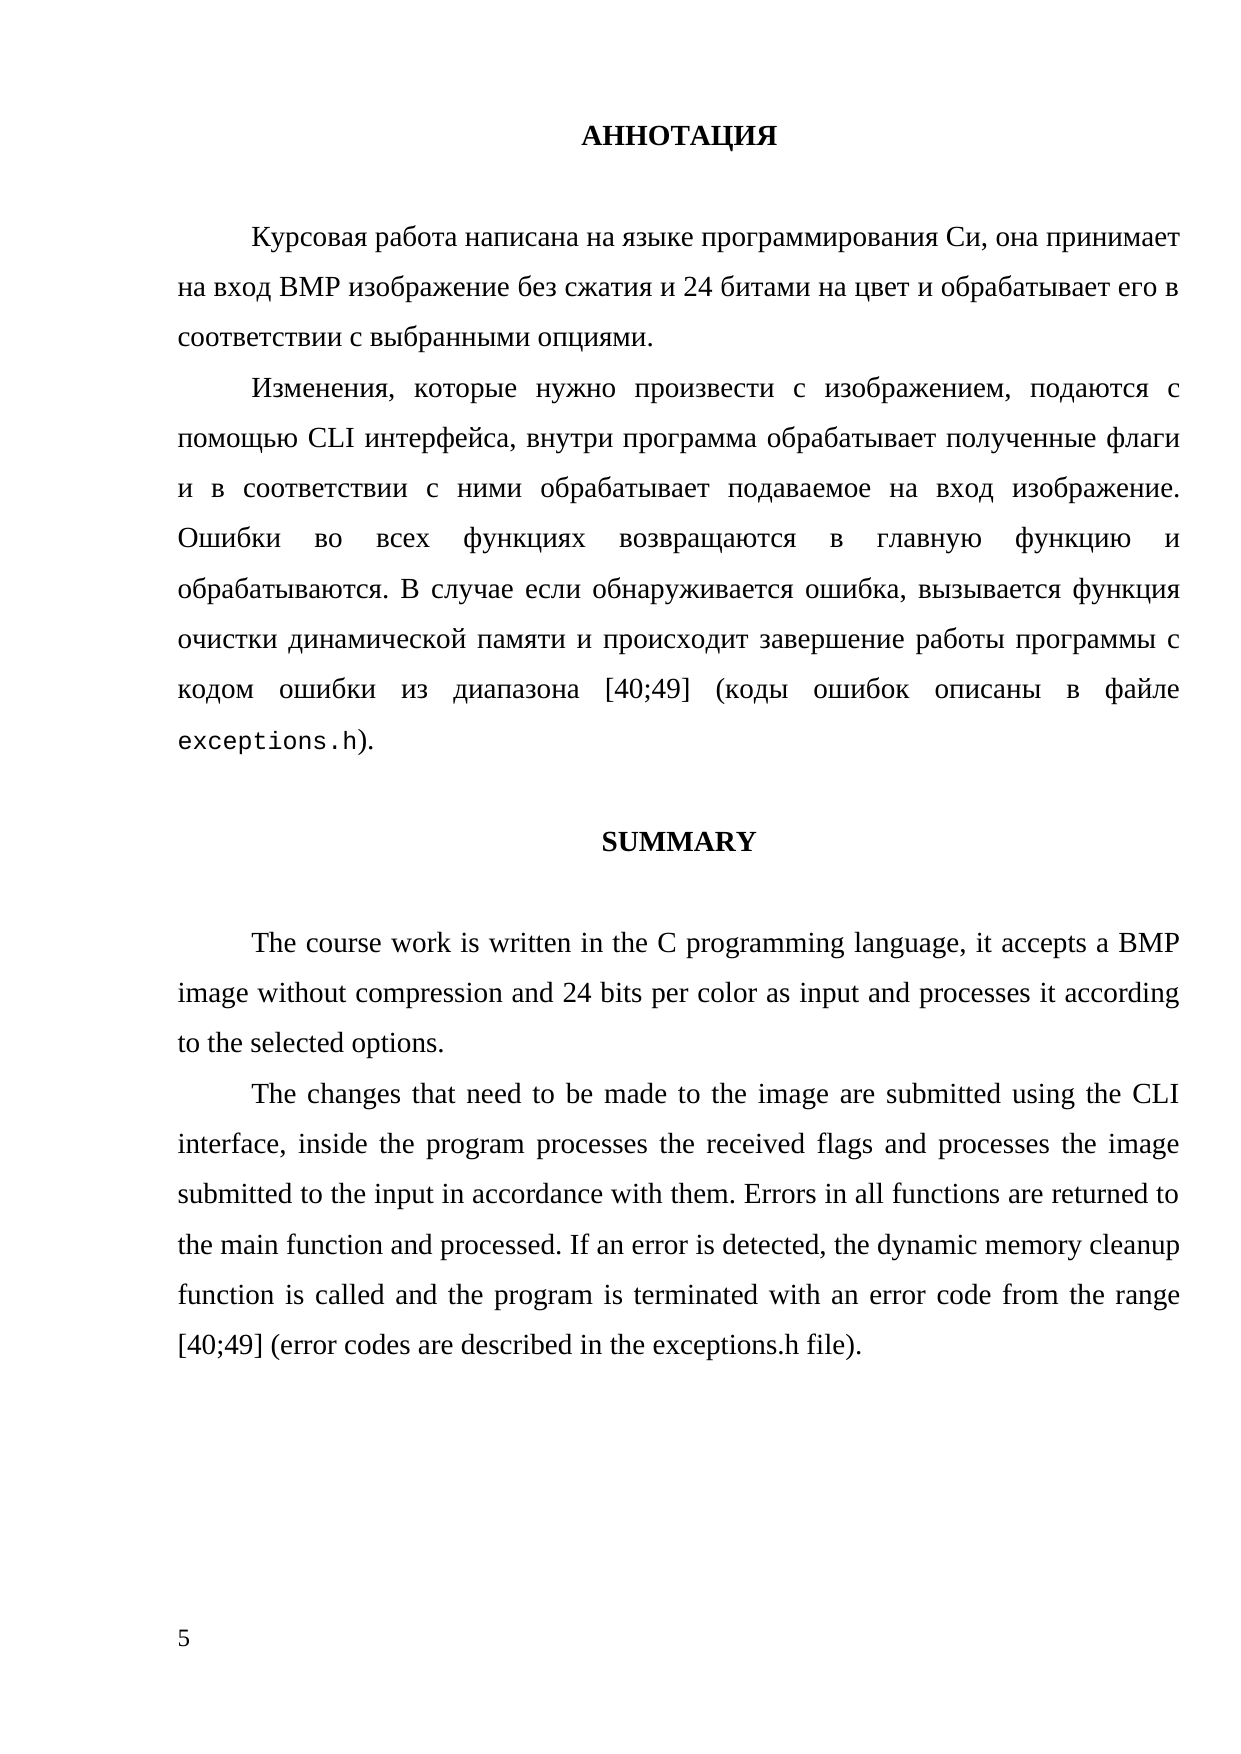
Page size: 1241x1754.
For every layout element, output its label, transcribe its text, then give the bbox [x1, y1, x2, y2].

text The changes that need to be made to the image are submitted using the CLI interface, inside the program processes the received flags and processes the image submitted to the input in accordance with them. Errors in all functions are returned to the main function and processed. If an error is detected, the dynamic memory cleanup function is called and the program is terminated with an error code from the range [40;49] (error codes are described in the exceptions.h file). [177, 1076, 1181, 1361]
text Изменения, которые нужно произвести с изображением, подаются с помощью CLI интерфейса, внутри программа обрабатывает полученные флаги и в соответствии с ними обрабатывает подаваемое на вход изображение. Ошибки во всех функциях возвращаются в главную функцию и обрабатываются. В случае если обнаруживается ошибка, вызывается функция очистки динамической памяти и происходит завершение работы программы с кодом ошибки из диапазона [40;49] (коды ошибок описаны в файле exceptions.h). [177, 370, 1181, 757]
text Summary [177, 824, 1181, 858]
text Курсовая работа написана на языке программирования Си, она принимает на вход BMP изображение без сжатия и 24 битами на цвет и обрабатывает его в соответствии с выбранными опциями. [177, 219, 1181, 353]
text Аннотация [177, 118, 1181, 152]
text The course work is written in the C programming language, it accepts a BMP image without compression and 24 bits per color as input and processes it according to the selected options. [177, 925, 1181, 1059]
